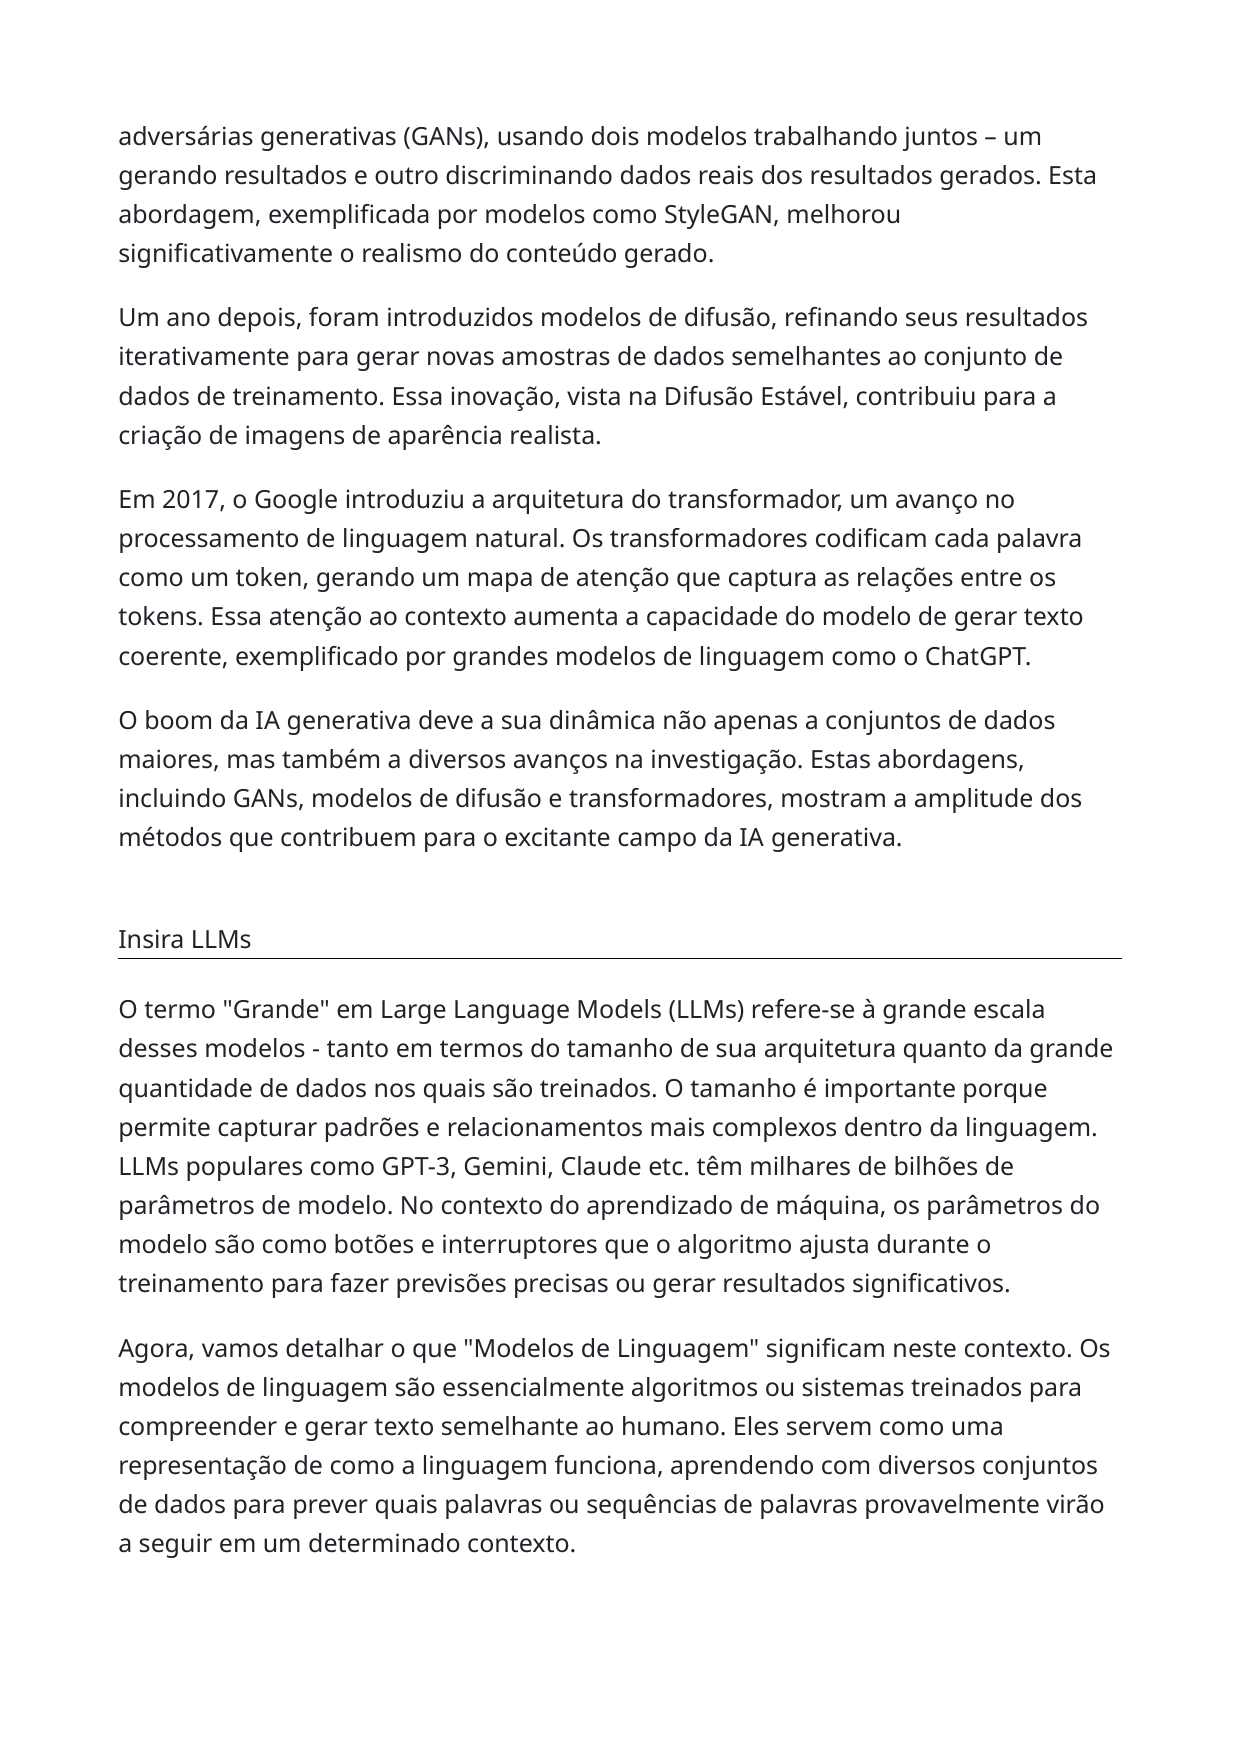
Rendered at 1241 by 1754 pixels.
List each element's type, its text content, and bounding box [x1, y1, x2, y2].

text Em 2017, o Google introduziu a arquitetura do transformador, um avanço no processamento de linguagem natural. Os transformadores codificam cada palavra como um token, gerando um mapa de atenção que captura as relações entre os tokens. Essa atenção ao contexto aumenta a capacidade do modelo de gerar texto coerente, exemplificado por grandes modelos de linguagem como o ChatGPT. [118, 481, 1122, 672]
text Um ano depois, foram introduzidos modelos de difusão, refinando seus resultados iterativamente para gerar novas amostras de dados semelhantes ao conjunto de dados de treinamento. Essa inovação, vista na Difusão Estável, contribuiu para a criação de imagens de aparência realista. [118, 300, 1122, 451]
subtitle Insira LLMs [118, 921, 1122, 958]
text adversárias generativas (GANs), usando dois modelos trabalhando juntos – um gerando resultados e outro discriminando dados reais dos resultados gerados. Esta abordagem, exemplificada por modelos como StyleGAN, melhorou significativamente o realismo do conteúdo gerado. [118, 118, 1122, 270]
text O termo "Grande" em Large Language Models (LLMs) refere-se à grande escala desses modelos - tanto em termos do tamanho de sua arquitetura quanto da grande quantidade de dados nos quais são treinados. O tamanho é importante porque permite capturar padrões e relacionamentos mais complexos dentro da linguagem. LLMs populares como GPT-3, Gemini, Claude etc. têm milhares de bilhões de parâmetros de modelo. No contexto do aprendizado de máquina, os parâmetros do modelo são como botões e interruptores que o algoritmo ajusta durante o treinamento para fazer previsões precisas ou gerar resultados significativos. [118, 992, 1122, 1300]
text O boom da IA ​​generativa deve a sua dinâmica não apenas a conjuntos de dados maiores, mas também a diversos avanços na investigação. Estas abordagens, incluindo GANs, modelos de difusão e transformadores, mostram a amplitude dos métodos que contribuem para o excitante campo da IA ​​generativa. [118, 702, 1122, 854]
text Agora, vamos detalhar o que "Modelos de Linguagem" significam neste contexto. Os modelos de linguagem são essencialmente algoritmos ou sistemas treinados para compreender e gerar texto semelhante ao humano. Eles servem como uma representação de como a linguagem funciona, aprendendo com diversos conjuntos de dados para prever quais palavras ou sequências de palavras provavelmente virão a seguir em um determinado contexto. [118, 1330, 1122, 1560]
